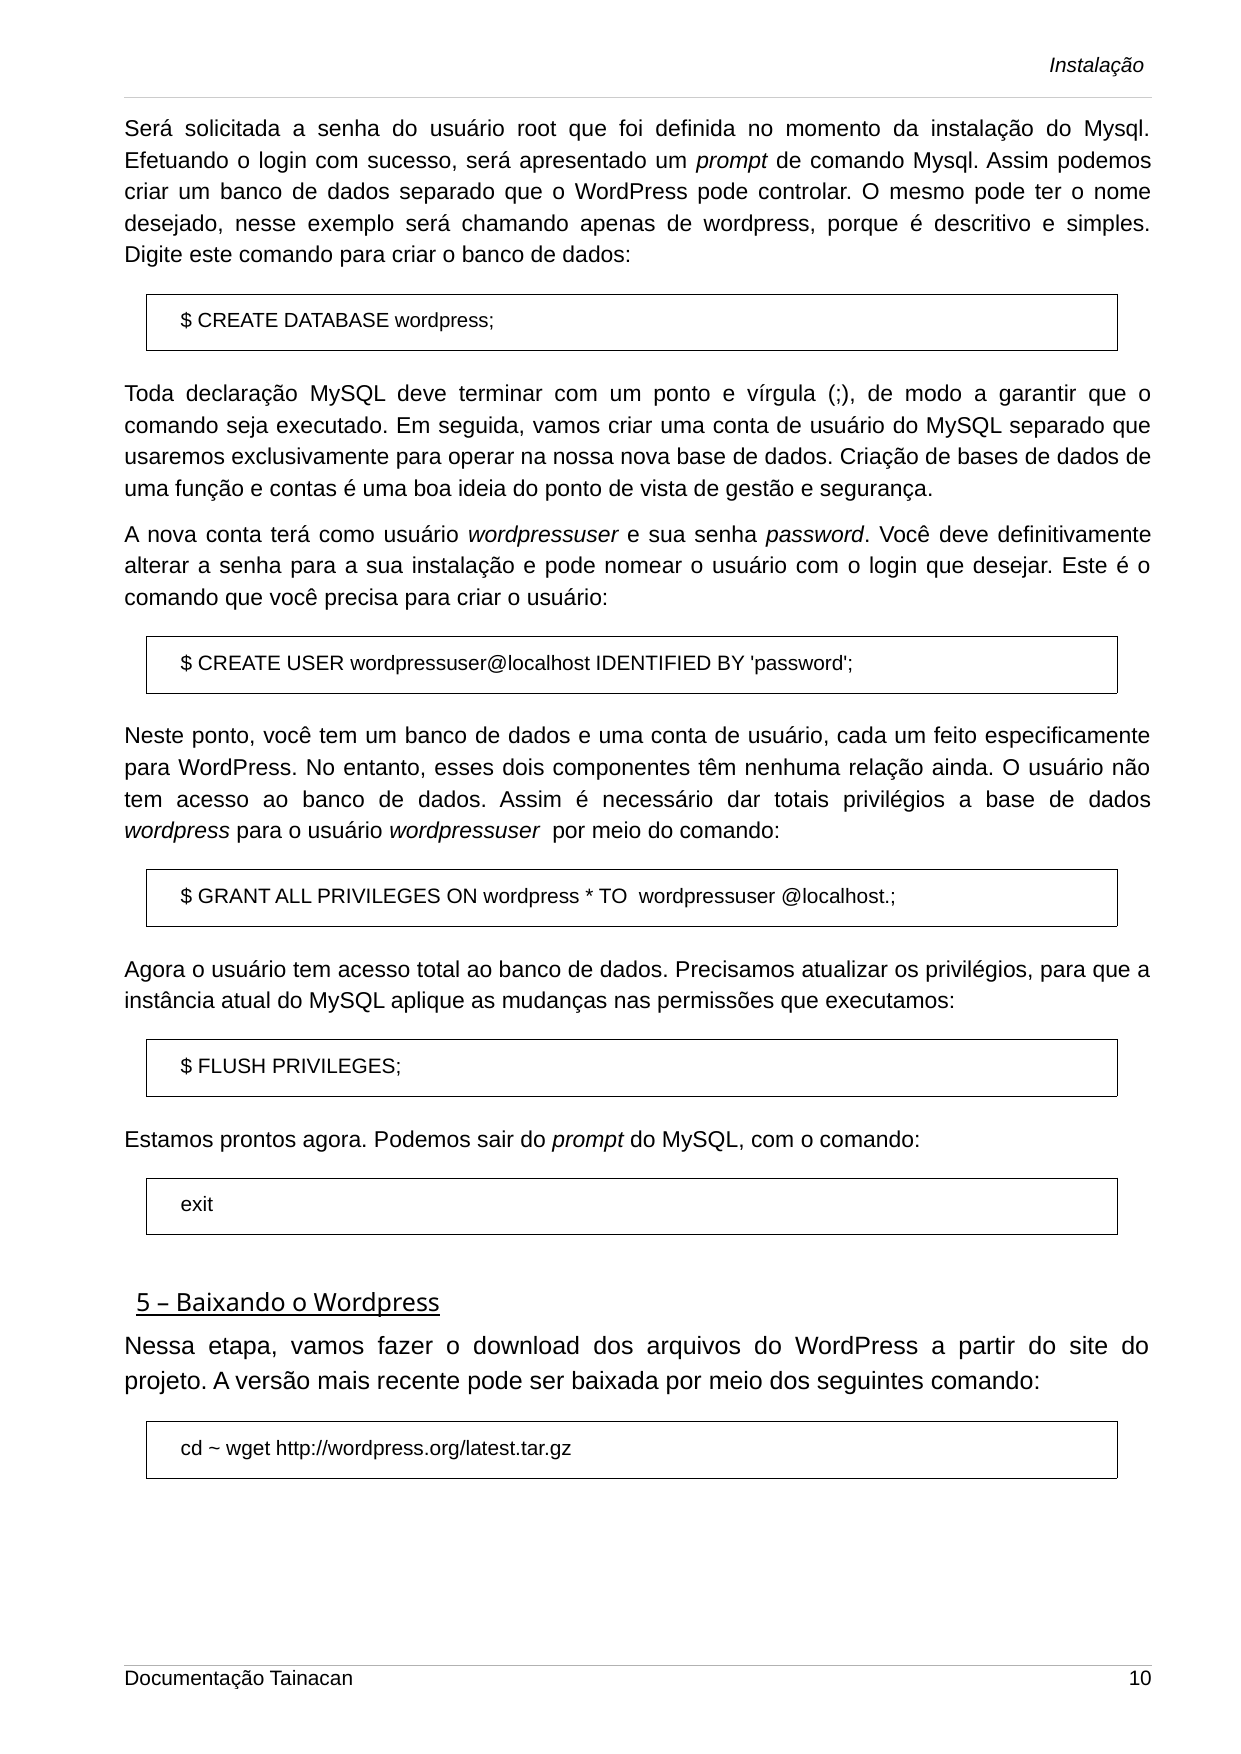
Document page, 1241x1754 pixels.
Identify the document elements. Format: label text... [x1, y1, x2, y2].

table_header Instalação [124, 47, 1152, 97]
text Estamos prontos agora. Podemos sair do prompt do MySQL, com o comando: [124, 1126, 1152, 1152]
text A nova conta terá como usuário wordpressuser e sua senha password. Você deve definitivamente alterar a senha para a sua instalação e pode nomear o usuário com o login que desejar. Este é o comando que você precisa para criar o usuário: [124, 521, 1152, 610]
text Nessa etapa, vamos fazer o download dos arquivos do WordPress a partir do site do projeto. A versão mais recente pode ser baixada por meio dos seguintes comando: [124, 1331, 1152, 1394]
list $ FLUSH PRIVILEGES; [155, 1048, 1108, 1078]
list exit [155, 1187, 1108, 1216]
list $ GRANT ALL PRIVILEGES ON wordpress * TO wordpressuser @localhost.; [155, 878, 1108, 908]
list cd ~ wget http://wordpress.org/latest.tar.gz [155, 1430, 1108, 1459]
list $ CREATE USER wordpressuser@localhost IDENTIFIED BY 'password'; [155, 645, 1108, 675]
text Toda declaração MySQL deve terminar com um ponto e vírgula (;), de modo a garantir que o comando seja executado. Em seguida, vamos criar uma conta de usuário do MySQL separado que usaremos exclusivamente para operar na nossa nova base de dados. Criação de bases de dados de uma função e contas é uma boa ideia do ponto de vista de gestão e segurança. [124, 380, 1152, 501]
subtitle 5 – Baixando o Wordpress [136, 1285, 1152, 1319]
text Será solicitada a senha do usuário root que foi definida no momento da instalação do Mysql. Efetuando o login com sucesso, será apresentado um prompt de comando Mysql. Assim podemos criar um banco de dados separado que o WordPress pode controlar. O mesmo pode ter o nome desejado, nesse exemplo será chamando apenas de wordpress, porque é descritivo e simples. Digite este comando para criar o banco de dados: [124, 115, 1152, 268]
text Neste ponto, você tem um banco de dados e uma conta de usuário, cada um feito especificamente para WordPress. No entanto, esses dois componentes têm nenhuma relação ainda. O usuário não tem acesso ao banco de dados. Assim é necessário dar totais privilégios a base de dados wordpress para o usuário wordpressuser por meio do comando: [124, 722, 1152, 843]
list $ CREATE DATABASE wordpress; [155, 303, 1108, 332]
text Agora o usuário tem acesso total ao banco de dados. Precisamos atualizar os privilégios, para que a instância atual do MySQL aplique as mudanças nas permissões que executamos: [124, 956, 1152, 1013]
